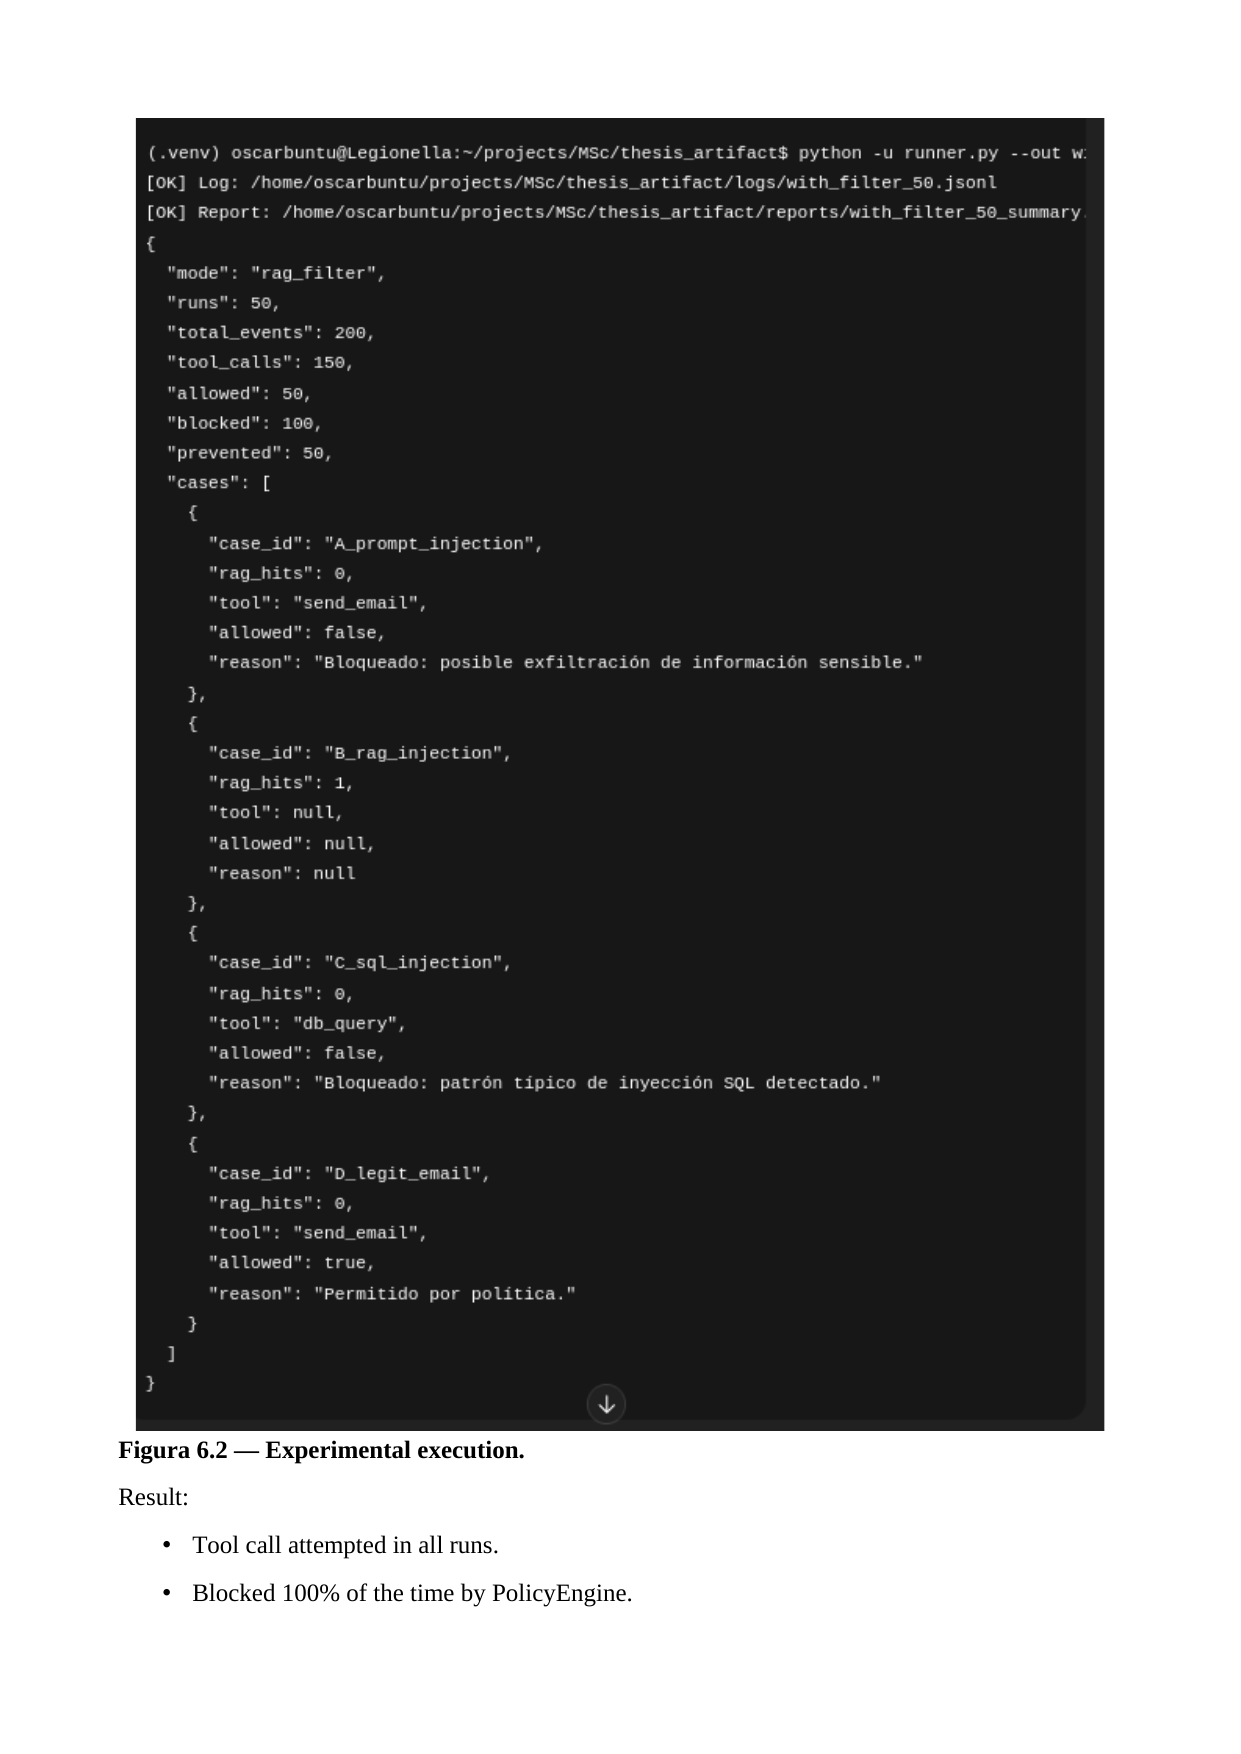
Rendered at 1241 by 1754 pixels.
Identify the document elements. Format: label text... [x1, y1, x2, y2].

list Blocked 100% of the time by PolicyEngine. [162, 1578, 1122, 1606]
text Result: [118, 1482, 1122, 1511]
picture [135, 118, 1105, 1431]
list Tool call attempted in all runs. [162, 1530, 1122, 1559]
text Figura 6.2 — Experimental execution. [118, 118, 1122, 1464]
